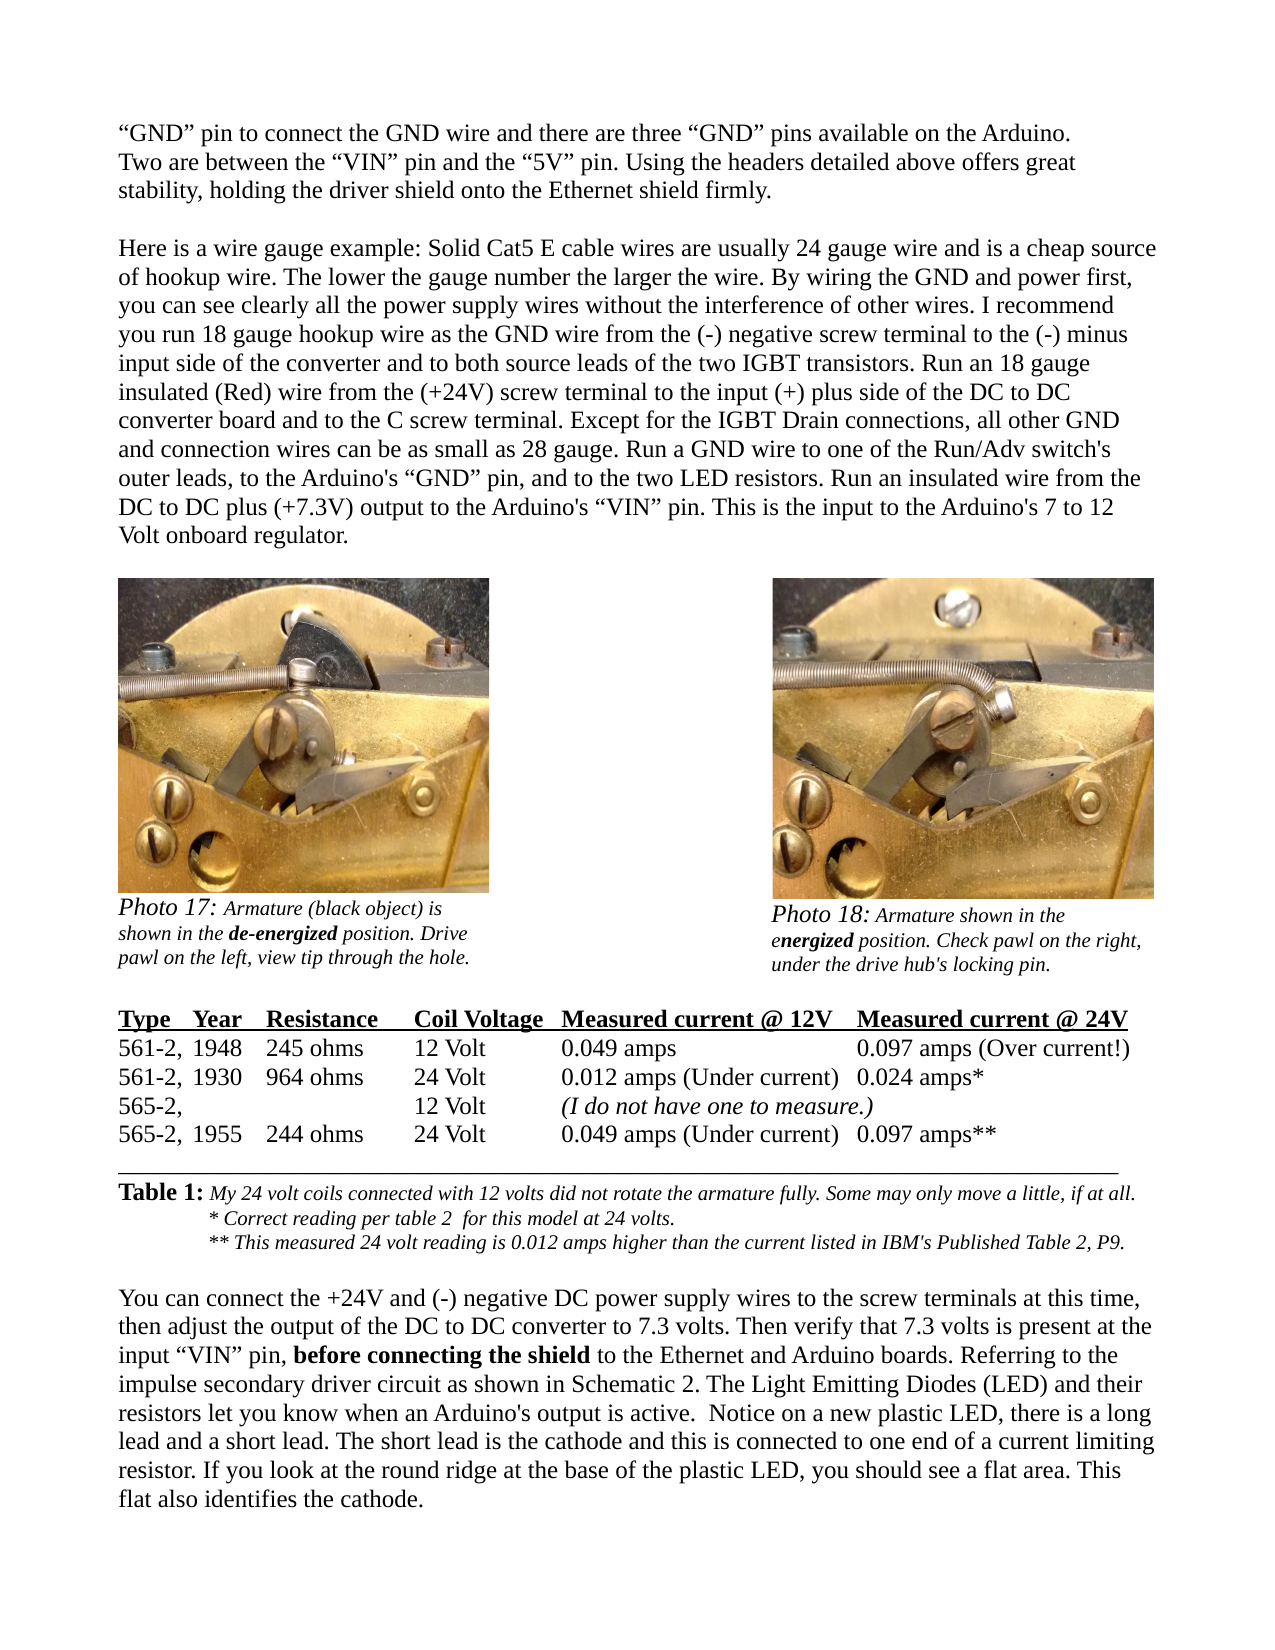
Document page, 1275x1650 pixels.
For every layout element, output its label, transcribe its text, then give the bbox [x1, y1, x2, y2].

text Two are between the “VIN” pin and the “5V” pin. Using the headers detailed above offers great stability, holding the driver shield onto the Ethernet shield firmly. [118, 147, 1157, 204]
text Here is a wire gauge example: Solid Cat5 E cable wires are usually 24 gauge wire and is a cheap source of hookup wire. The lower the gauge number the larger the wire. By wiring the GND and power first, you can see clearly all the power supply wires without the interference of other wires. I recommend you run 18 gauge hookup wire as the GND wire from the (-) negative screw terminal to the (-) minus input side of the converter and to both source leads of the two IGBT transistors. Run an 18 gauge insulated (Red) wire from the (+24V) screw terminal to the input (+) plus side of the DC to DC converter board and to the C screw terminal. Except for the IGBT Drain connections, all other GND and connection wires can be as small as 28 gauge. Run a GND wire to one of the Run/Adv switch's outer leads, to the Arduino's “GND” pin, and to the two LED resistors. Run an insulated wire from the DC to DC plus (+7.3V) output to the Arduino's “VIN” pin. This is the input to the Arduino's 7 to 12 Volt onboard regulator. [118, 233, 1157, 549]
text 561-2, 1948 245 ohms 12 Volt 0.049 amps 0.097 amps (Over current!) [118, 1033, 1157, 1062]
text 561-2, 1930 964 ohms 24 Volt 0.012 amps (Under current) 0.024 amps* [118, 1062, 1157, 1091]
text Type Year Resistance Coil Voltage Measured current @ 12V Measured current @ 24V [118, 1004, 1157, 1033]
text Photo 18: Armature shown in the energized position. Check pawl on the right, under the drive hub's locking pin. [771, 591, 1154, 976]
picture [772, 578, 1154, 899]
text ________________________________________________________________________________ [118, 1148, 1157, 1177]
text * Correct reading per table 2 for this model at 24 volts. [118, 1206, 1157, 1230]
text Photo 17: Armature (black object) is shown in the de-energized position. Drive pawl on the left, view tip through the hole. [118, 893, 490, 969]
text 565-2, 12 Volt (I do not have one to measure.) [118, 1091, 1157, 1119]
text Table 1: My 24 volt coils connected with 12 volts did not rotate the armature fully. Some may only move a little, if at all. [118, 1177, 1157, 1206]
text ** This measured 24 volt reading is 0.012 amps higher than the current listed in IBM's Published Table 2, P9. [118, 1230, 1157, 1254]
text 565-2, 1955 244 ohms 24 Volt 0.049 amps (Under current) 0.097 amps** [118, 1119, 1157, 1148]
text You can connect the +24V and (-) negative DC power supply wires to the screw terminals at this time, then adjust the output of the DC to DC converter to 7.3 volts. Then verify that 7.3 volts is present at the input “VIN” pin, before connecting the shield to the Ethernet and Arduino boards. Referring to the impulse secondary driver circuit as shown in Schematic 2. The Light Emitting Diodes (LED) and their resistors let you know when an Arduino's output is active. Notice on a new plastic LED, there is a long lead and a short lead. The short lead is the cathode and this is connected to one end of a current limiting resistor. If you look at the round ridge at the base of the plastic LED, you should see a flat area. This flat also identifies the cathode. [118, 1283, 1157, 1513]
picture [118, 578, 490, 893]
text “GND” pin to connect the GND wire and there are three “GND” pins available on the Arduino. [118, 118, 1157, 147]
